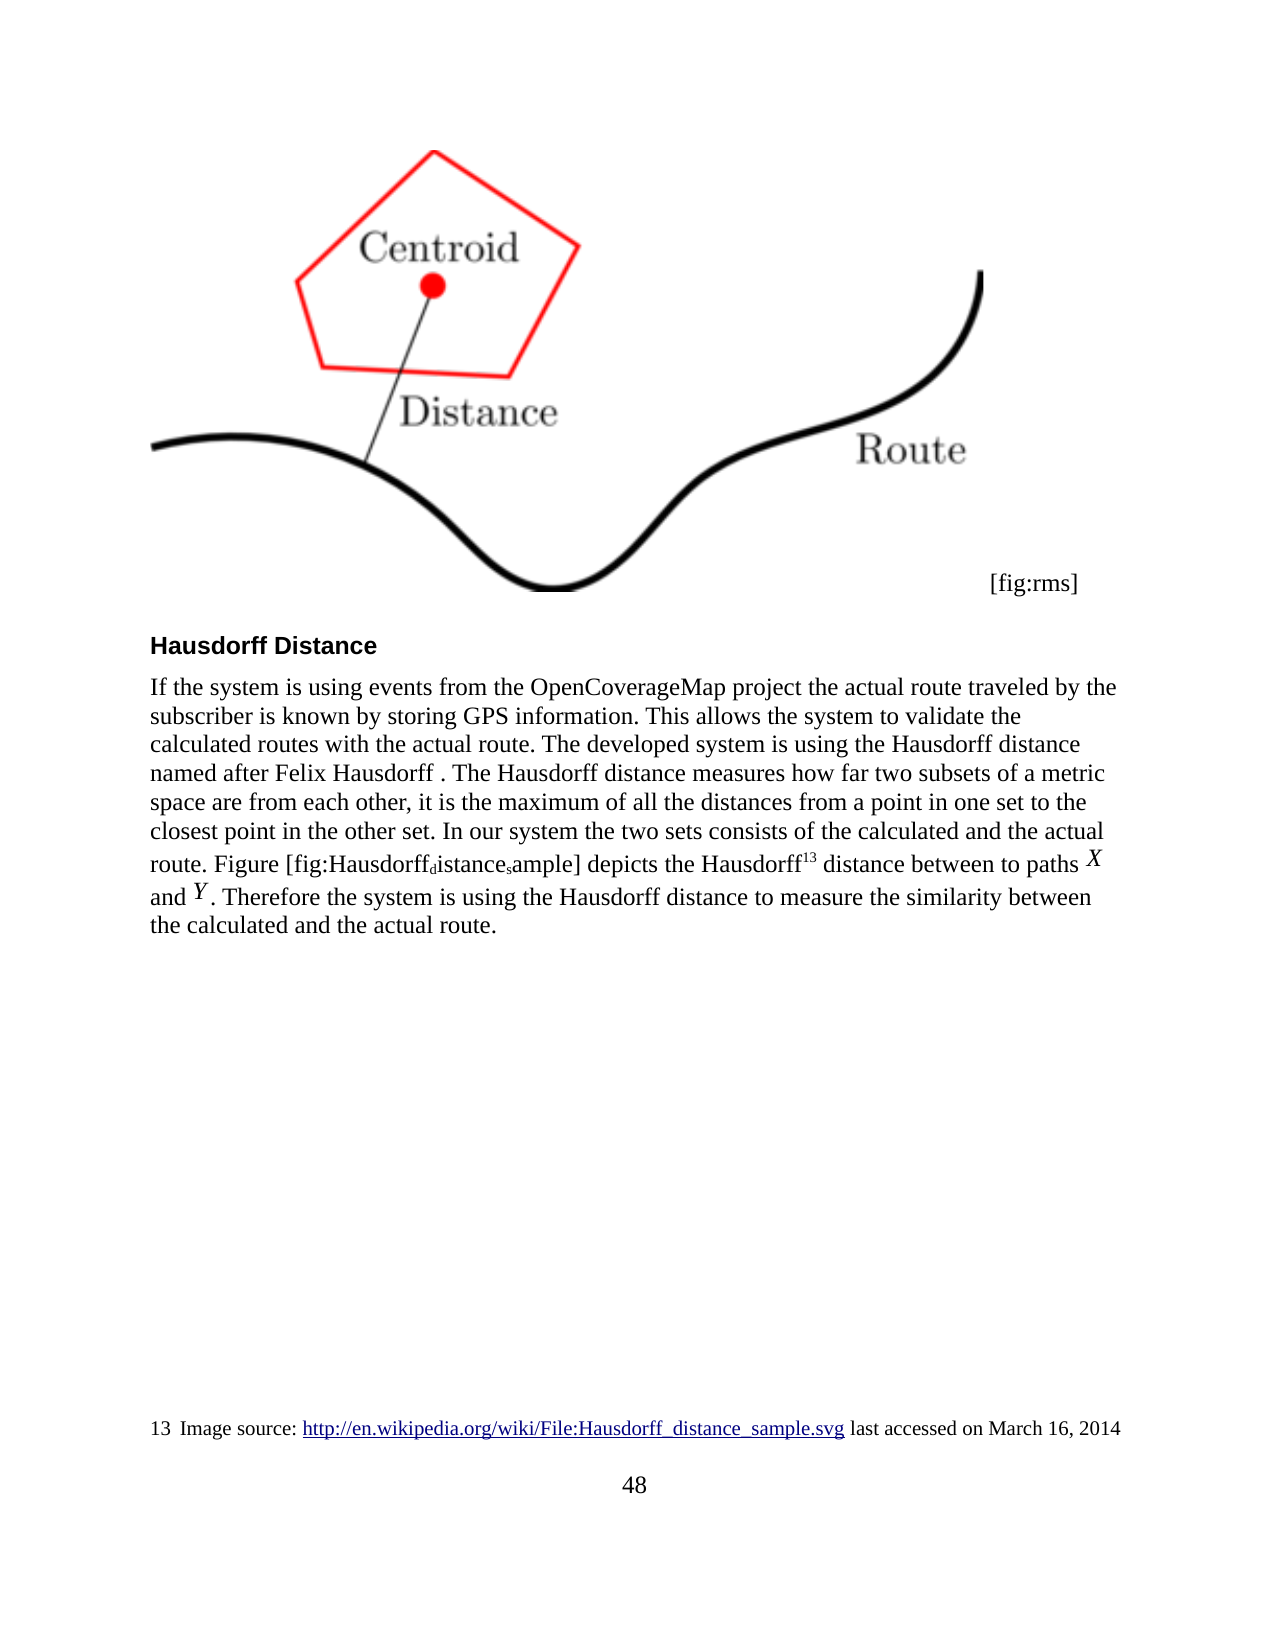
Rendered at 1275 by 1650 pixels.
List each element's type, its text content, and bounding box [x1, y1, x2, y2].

text [fig:rms] [150, 150, 1125, 597]
text If the system is using events from the OpenCoverageMap project the actual route traveled by the subscriber is known by storing GPS information. This allows the system to validate the calculated routes with the actual route. The developed system is using the Hausdorff distance named after Felix Hausdorff . The Hausdorff distance measures how far two subsets of a metric space are from each other, it is the maximum of all the distances from a point in one set to the closest point in the other set. In our system the two sets consists of the calculated and the actual route. Figure [fig:Hausdorffdistancesample] depicts the Hausdorff distance between to paths and . Therefore the system is using the Hausdorff distance to measure the similarity between the calculated and the actual route. [150, 672, 1125, 939]
picture [150, 150, 984, 592]
text Image source: http://en.wikipedia.org/wiki/File:Hausdorff_distance_sample.svg last accessed on March 16, 2014 [150, 1416, 1125, 1440]
subtitle Hausdorff Distance [150, 631, 1125, 659]
